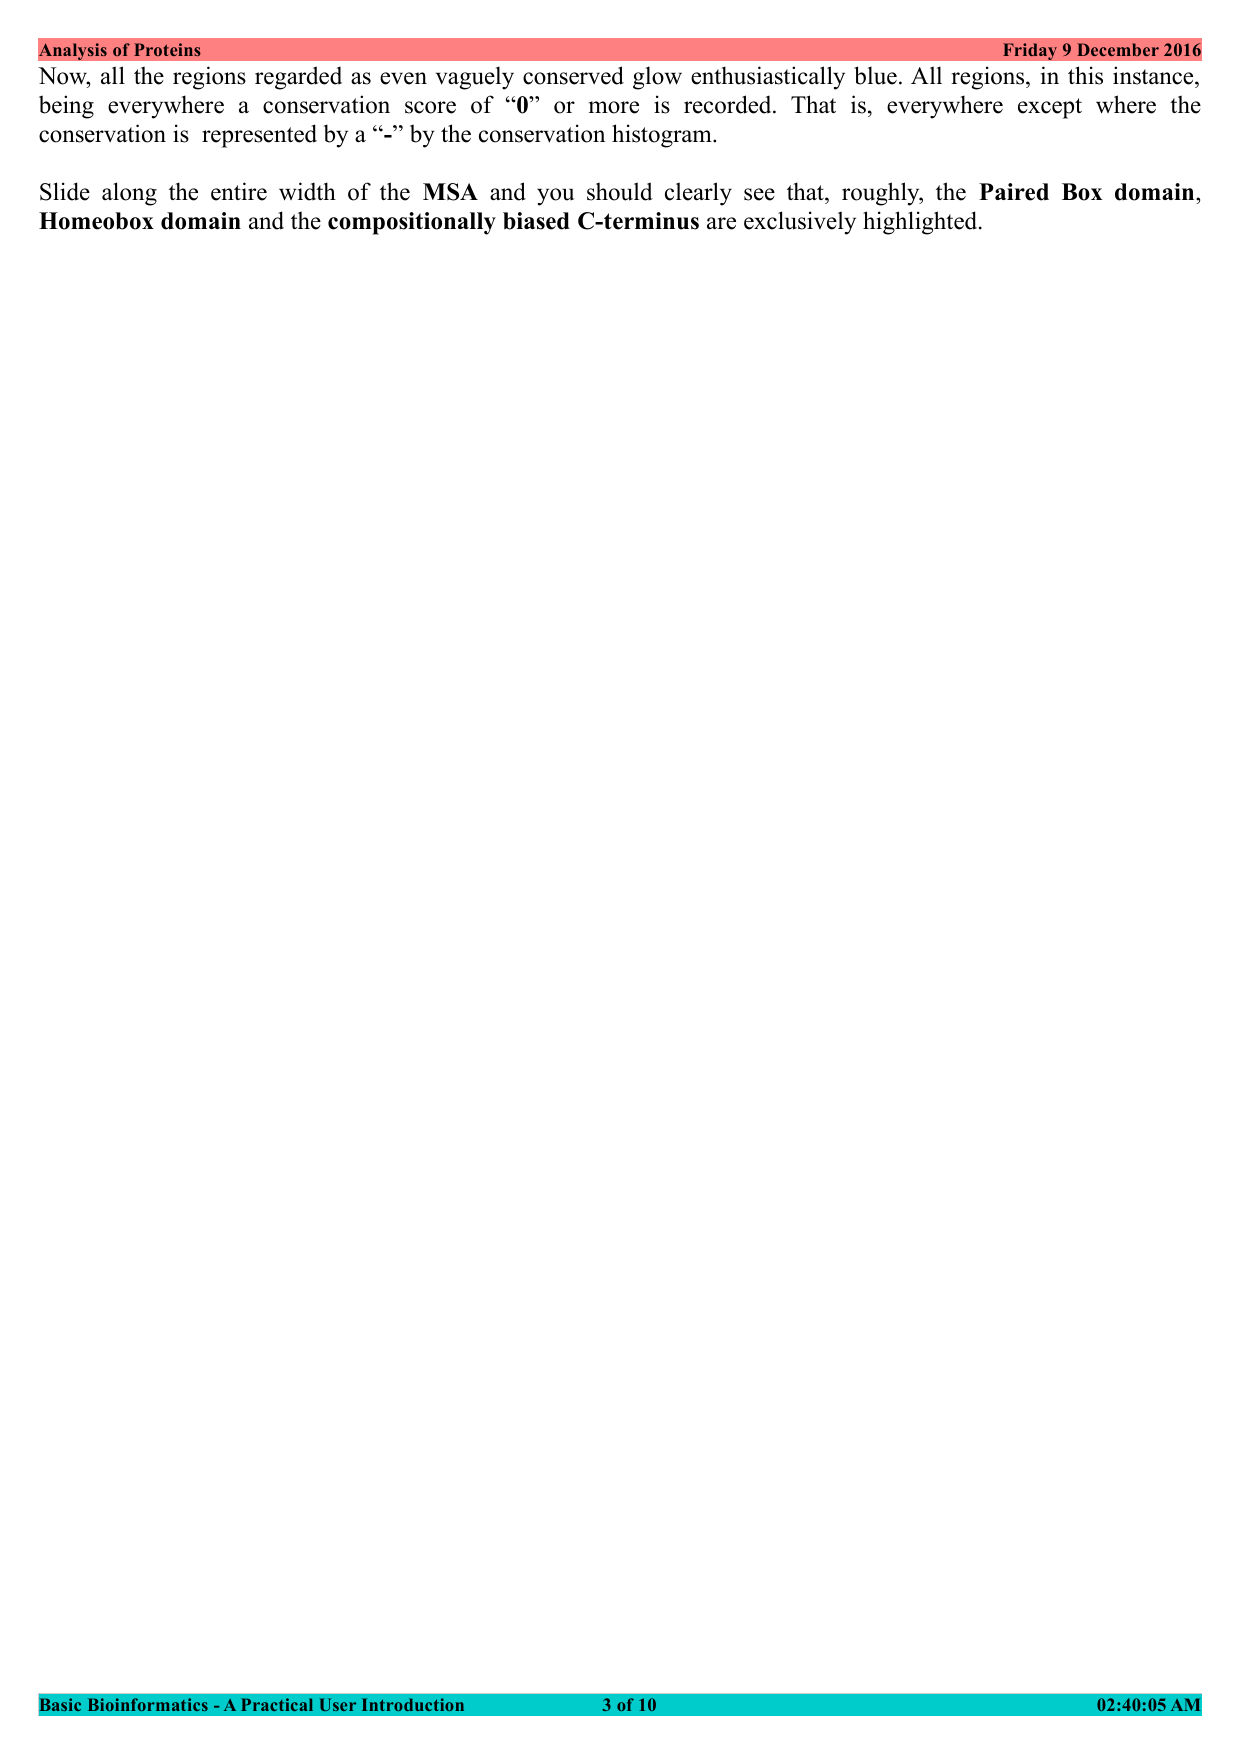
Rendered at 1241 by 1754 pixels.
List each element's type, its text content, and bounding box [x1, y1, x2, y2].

text Slide along the entire width of the MSA and you should clearly see that, roughly, the Paired Box domain, Homeobox domain and the compositionally biased C-terminus are exclusively highlighted. [38, 177, 1202, 235]
text Now, all the regions regarded as even vaguely conserved glow enthusiastically blue. All regions, in this instance, being everywhere a conservation score of “0” or more is recorded. That is, everywhere except where the conservation is represented by a “-” by the conservation histogram. [38, 61, 1202, 148]
